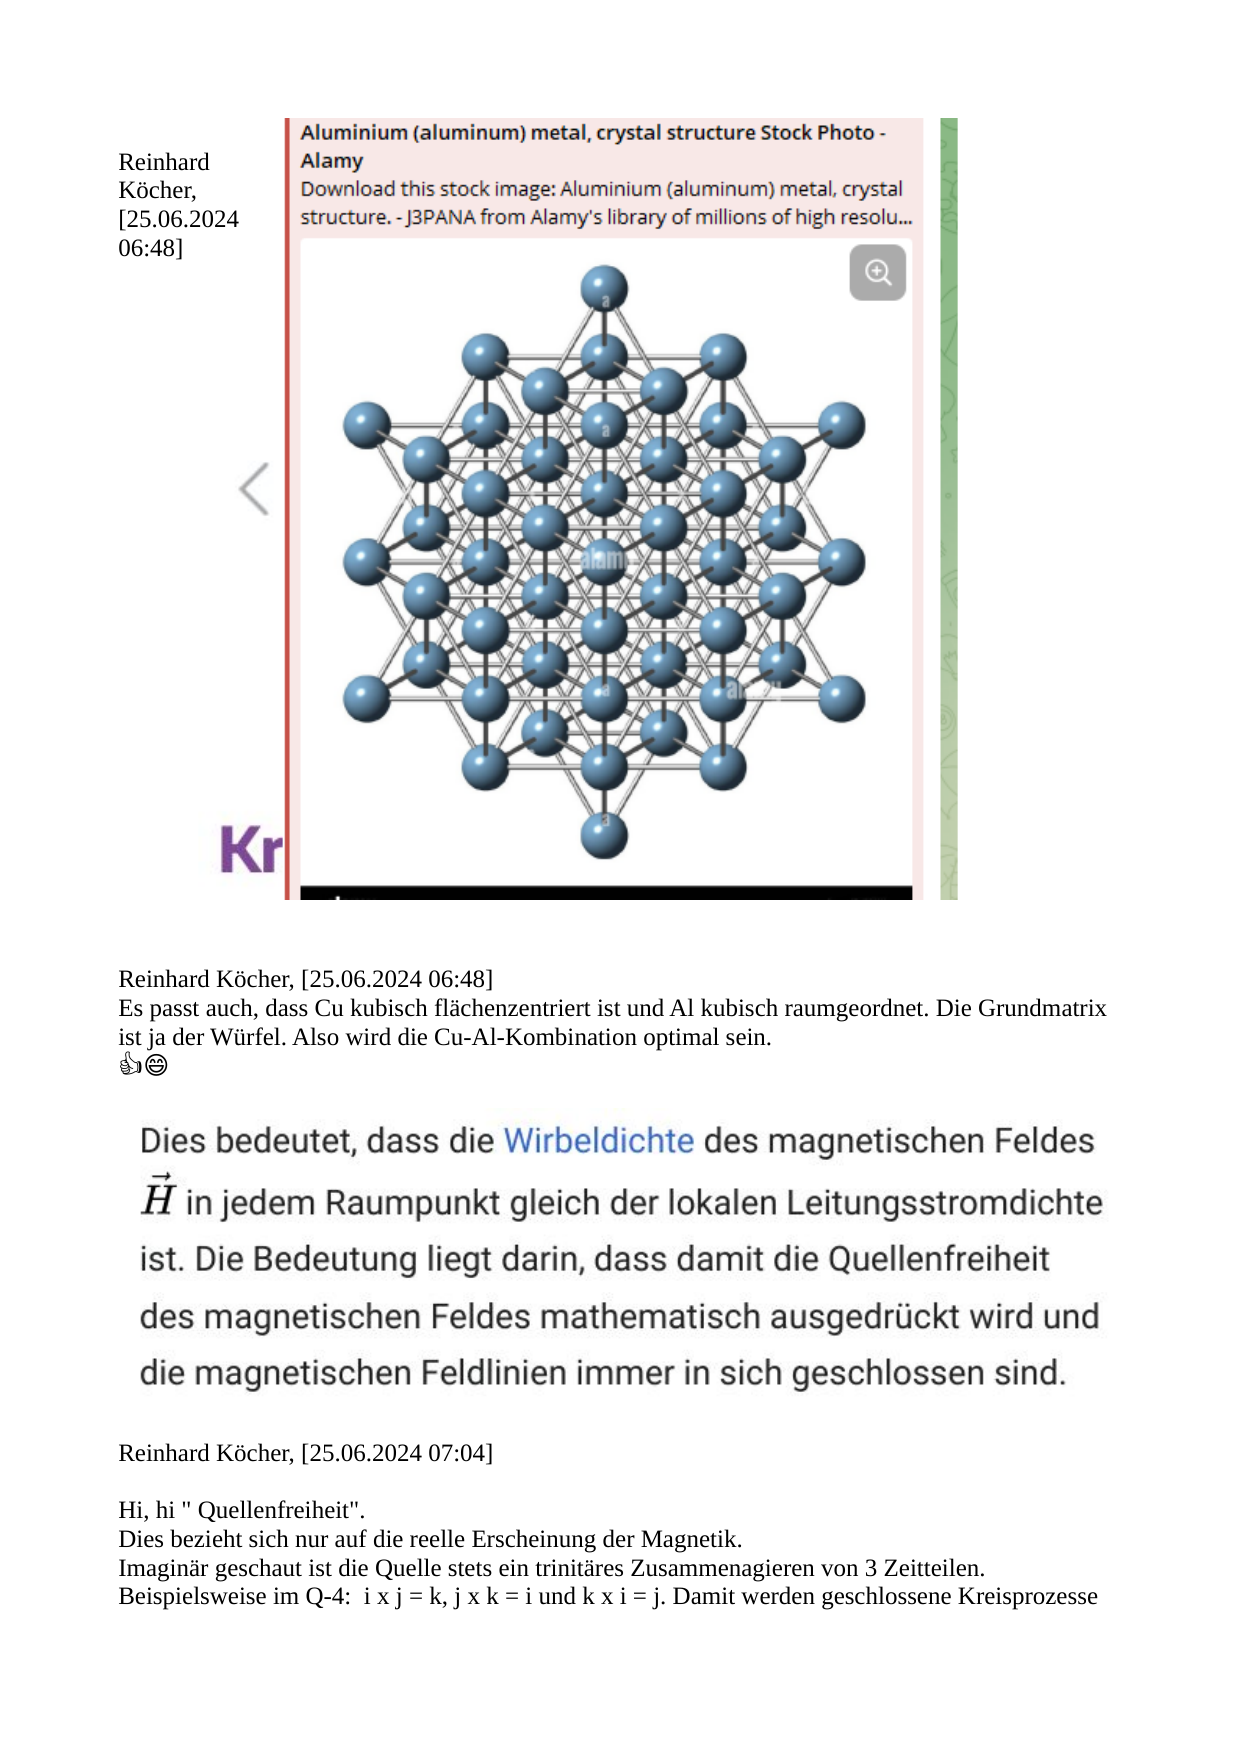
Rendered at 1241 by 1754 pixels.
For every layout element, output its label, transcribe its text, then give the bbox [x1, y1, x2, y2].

text Hi, hi " Quellenfreiheit". [118, 1495, 1122, 1524]
text Reinhard Köcher, [25.06.2024 06:48] [118, 964, 1122, 993]
text Es passt auch, dass Cu kubisch flächenzentriert ist und Al kubisch raumgeordnet. Die Grundmatrix ist ja der Würfel. Also wird die Cu-Al-Kombination optimal sein. [118, 993, 1122, 1051]
text Reinhard Köcher, [25.06.2024 06:48] [118, 147, 282, 262]
picture [118, 1108, 1123, 1438]
text 👍😄 [118, 1051, 1122, 1079]
text [958, 147, 1122, 262]
picture [198, 118, 1042, 907]
text Imaginär geschaut ist die Quelle stets ein trinitäres Zusammenagieren von 3 Zeitteilen. Beispielsweise im Q-4: i x j = k, j x k = i und k x i = j. Damit werden geschlossene Kreisprozesse [118, 1553, 1122, 1610]
text Dies bezieht sich nur auf die reelle Erscheinung der Magnetik. [118, 1524, 1122, 1553]
text Reinhard Köcher, [25.06.2024 07:04] [118, 1438, 1122, 1495]
